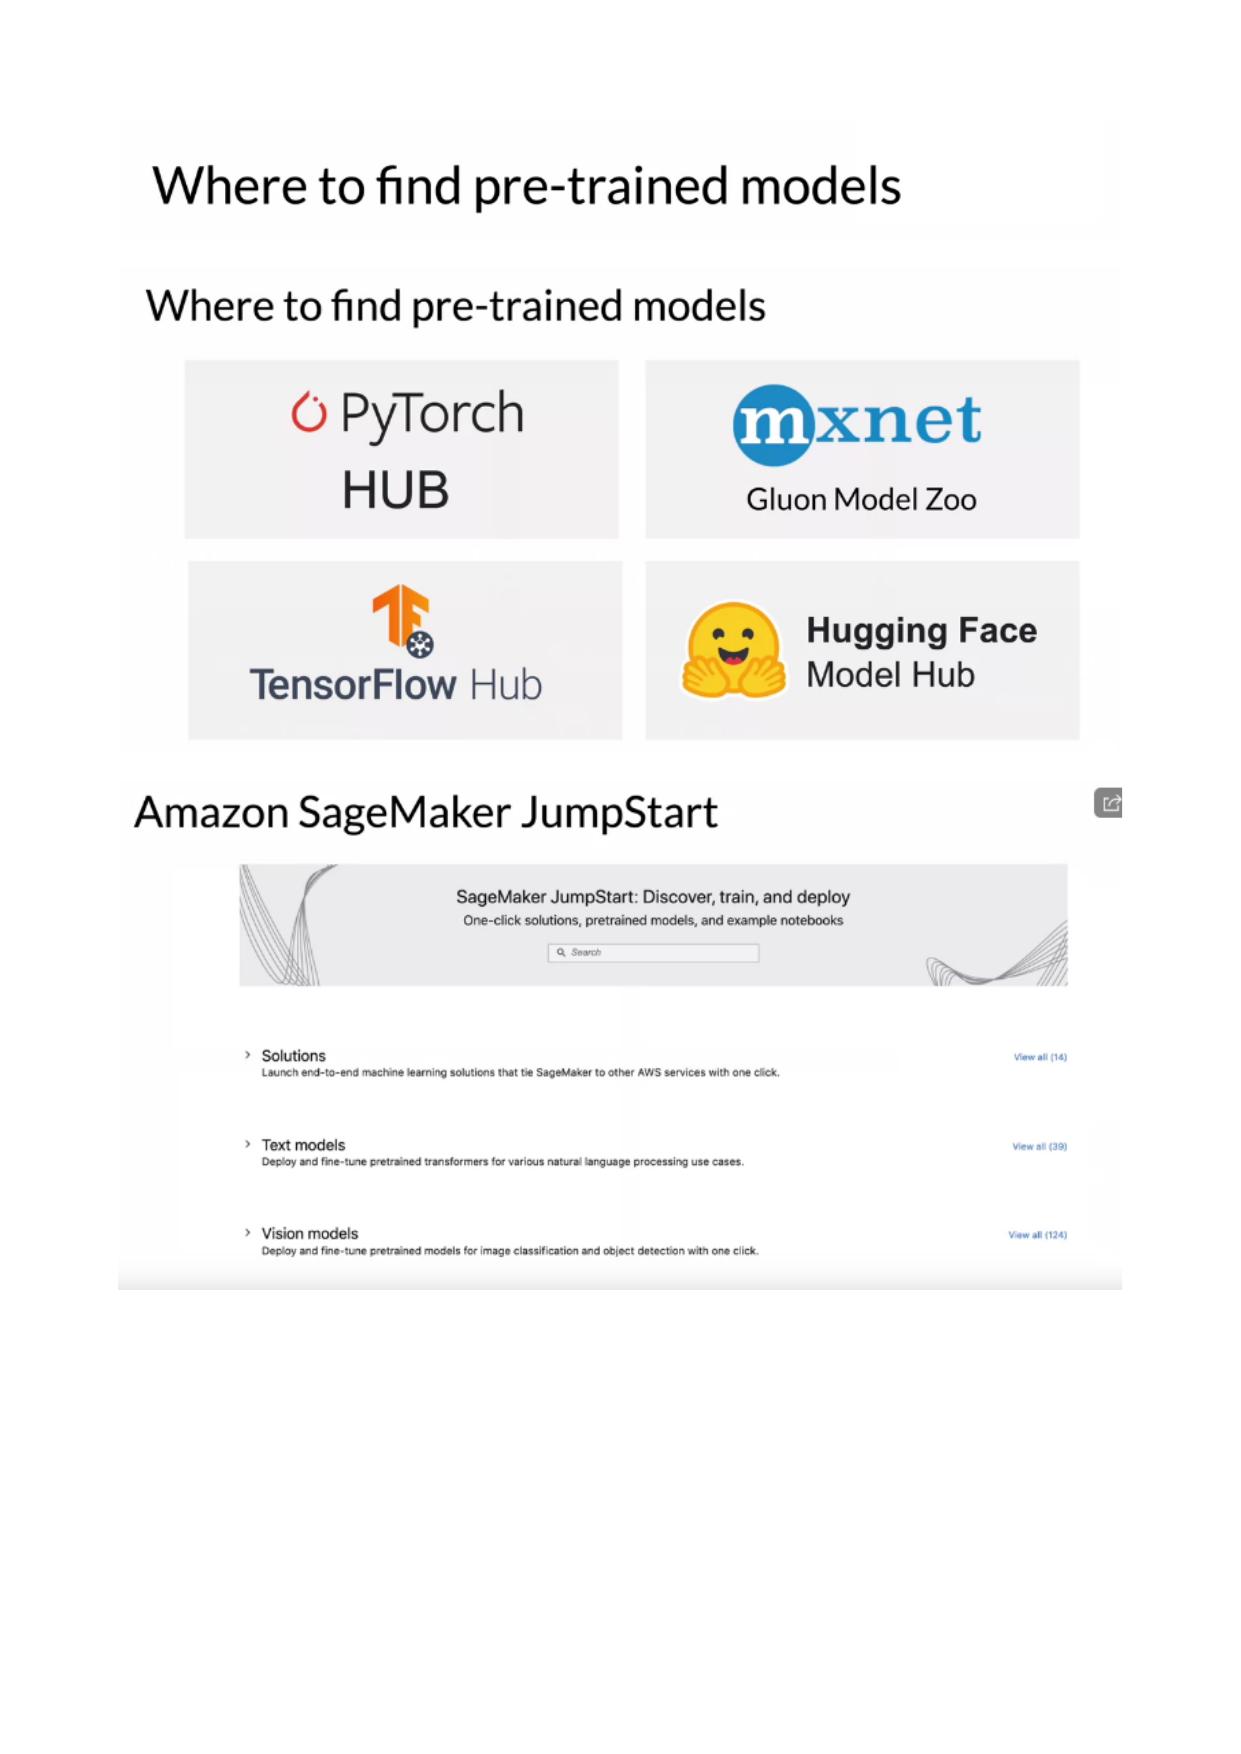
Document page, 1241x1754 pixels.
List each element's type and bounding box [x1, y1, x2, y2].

picture [118, 267, 1123, 753]
picture [118, 781, 1123, 1290]
picture [118, 118, 1123, 240]
